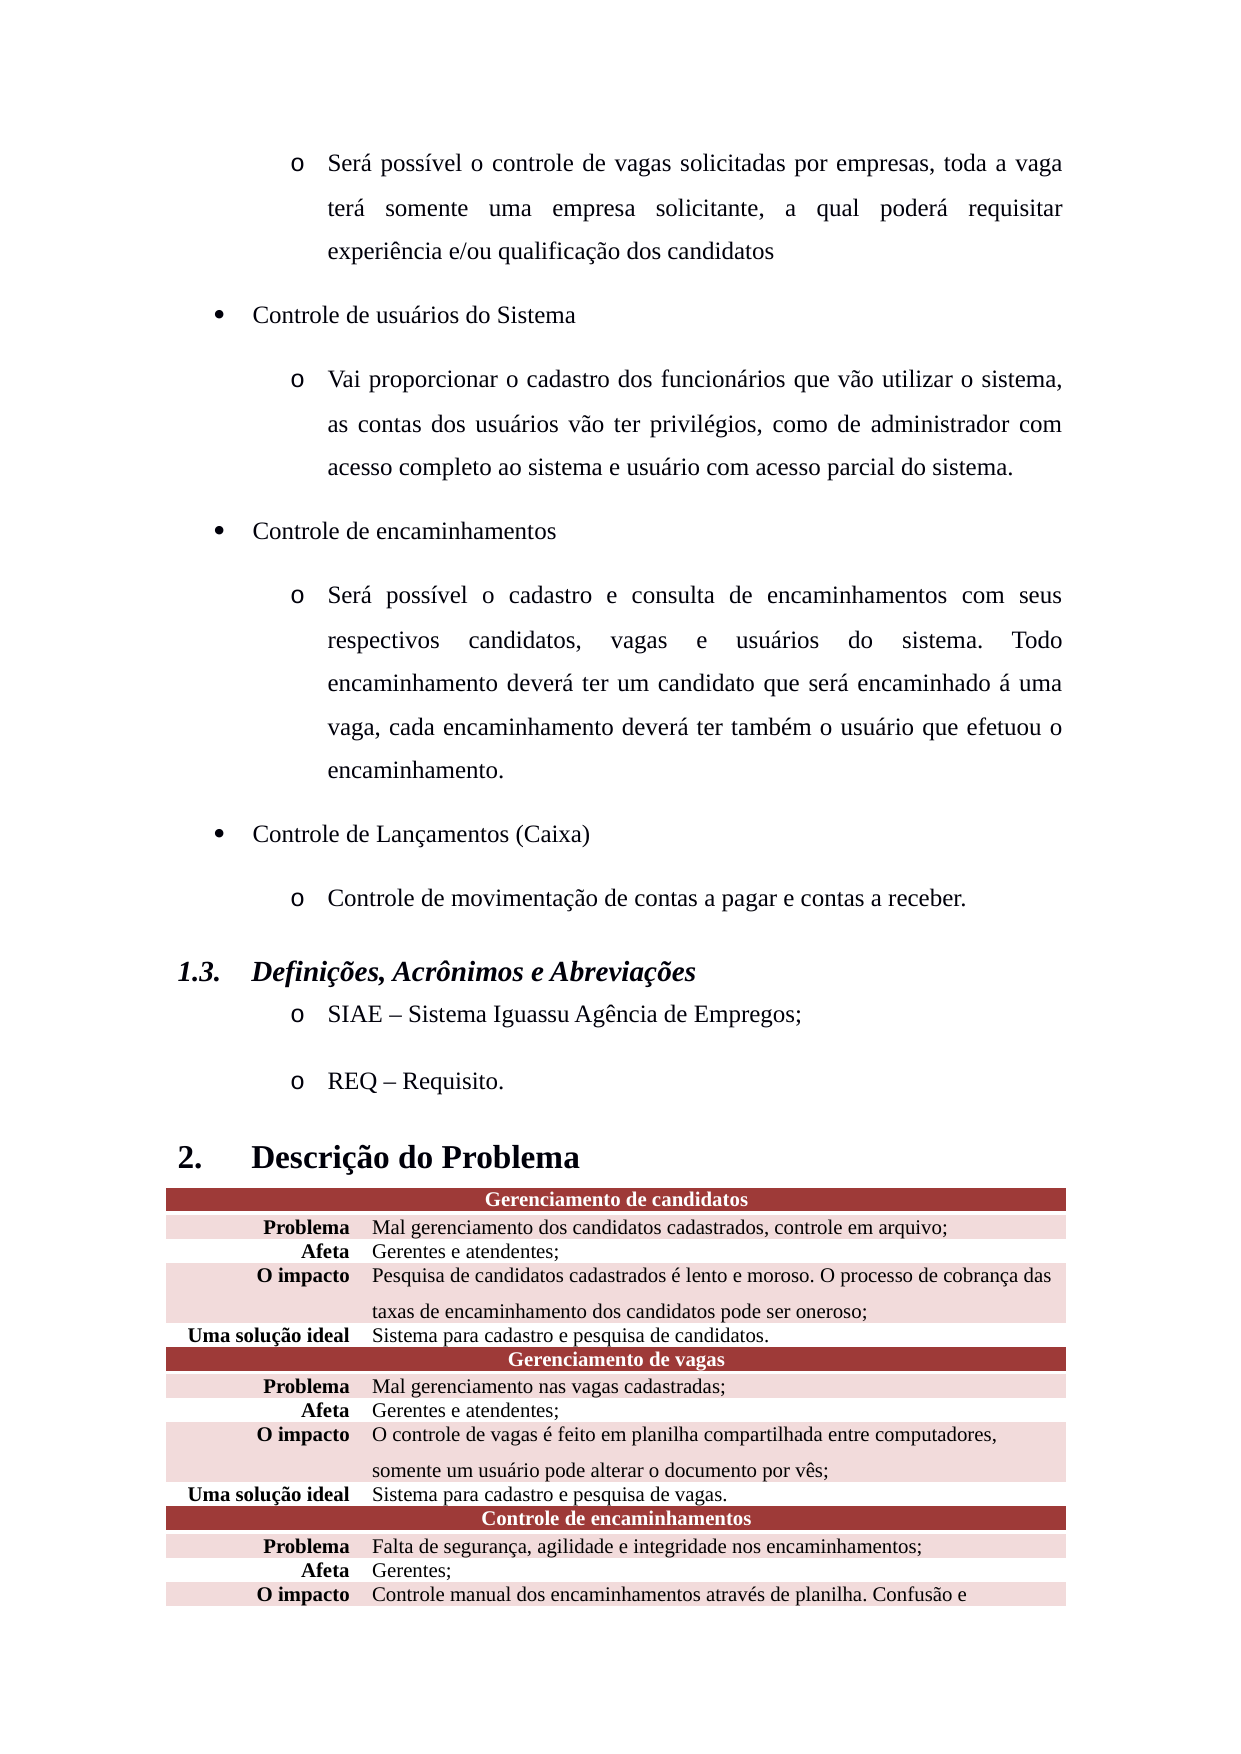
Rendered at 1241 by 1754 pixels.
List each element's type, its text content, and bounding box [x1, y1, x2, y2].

table_cell Problema [166, 1215, 361, 1239]
table_cell O impacto [166, 1422, 361, 1482]
table_cell Problema [166, 1374, 361, 1398]
list Controle de movimentação de contas a pagar e contas a receber. [290, 883, 1063, 913]
table_cell Problema [166, 1534, 361, 1558]
table_cell O impacto [166, 1263, 361, 1323]
table_cell Controle manual dos encaminhamentos através de planilha. Confusão e [361, 1582, 1066, 1606]
table_cell Uma solução ideal [166, 1482, 361, 1506]
table_cell O impacto [166, 1582, 361, 1606]
list Será possível o controle de vagas solicitadas por empresas, toda a vaga terá somente uma empresa solicitante, a qual poderá requisitar experiência e/ou qualificação dos candidatos [290, 148, 1063, 265]
table_cell O controle de vagas é feito em planilha compartilhada entre computadores, somente um usuário pode alterar o documento por vês; [361, 1422, 1066, 1482]
table_header Gerenciamento de vagas [166, 1347, 1066, 1371]
text 2. Descrição do Problema [177, 1137, 1063, 1175]
list Vai proporcionar o cadastro dos funcionários que vão utilizar o sistema, as contas dos usuários vão ter privilégios, como de administrador com acesso completo ao sistema e usuário com acesso parcial do sistema. [290, 364, 1063, 481]
table_cell Gerentes; [361, 1558, 1066, 1582]
table_cell Mal gerenciamento nas vagas cadastradas; [361, 1374, 1066, 1398]
table_cell Uma solução ideal [166, 1323, 361, 1347]
table_cell Gerentes e atendentes; [361, 1398, 1066, 1422]
list Controle de encaminhamentos [215, 516, 1063, 545]
list Controle de Lançamentos (Caixa) [215, 819, 1063, 847]
table_cell Afeta [166, 1239, 361, 1263]
table_cell Afeta [166, 1398, 361, 1422]
table_header Gerenciamento de candidatos [166, 1188, 1066, 1211]
table_cell Gerentes e atendentes; [361, 1239, 1066, 1263]
table_cell Pesquisa de candidatos cadastrados é lento e moroso. O processo de cobrança das taxas de encaminhamento dos candidatos pode ser oneroso; [361, 1263, 1066, 1323]
table_cell Afeta [166, 1558, 361, 1582]
table_cell Sistema para cadastro e pesquisa de vagas. [361, 1482, 1066, 1506]
list Controle de usuários do Sistema [215, 300, 1063, 329]
table_cell Falta de segurança, agilidade e integridade nos encaminhamentos; [361, 1534, 1066, 1558]
list REQ – Requisito. [290, 1066, 1063, 1097]
list Será possível o cadastro e consulta de encaminhamentos com seus respectivos candidatos, vagas e usuários do sistema. Todo encaminhamento deverá ter um candidato que será encaminhado á uma vaga, cada encaminhamento deverá ter também o usuário que efetuou o encaminhamento. [290, 580, 1063, 783]
table_header Controle de encaminhamentos [166, 1506, 1066, 1530]
table_cell Mal gerenciamento dos candidatos cadastrados, controle em arquivo; [361, 1215, 1066, 1239]
subtitle 1.3. Definições, Acrônimos e Abreviações [177, 954, 1063, 987]
list SIAE – Sistema Iguassu Agência de Empregos; [290, 999, 1063, 1029]
table_cell Sistema para cadastro e pesquisa de candidatos. [361, 1323, 1066, 1347]
